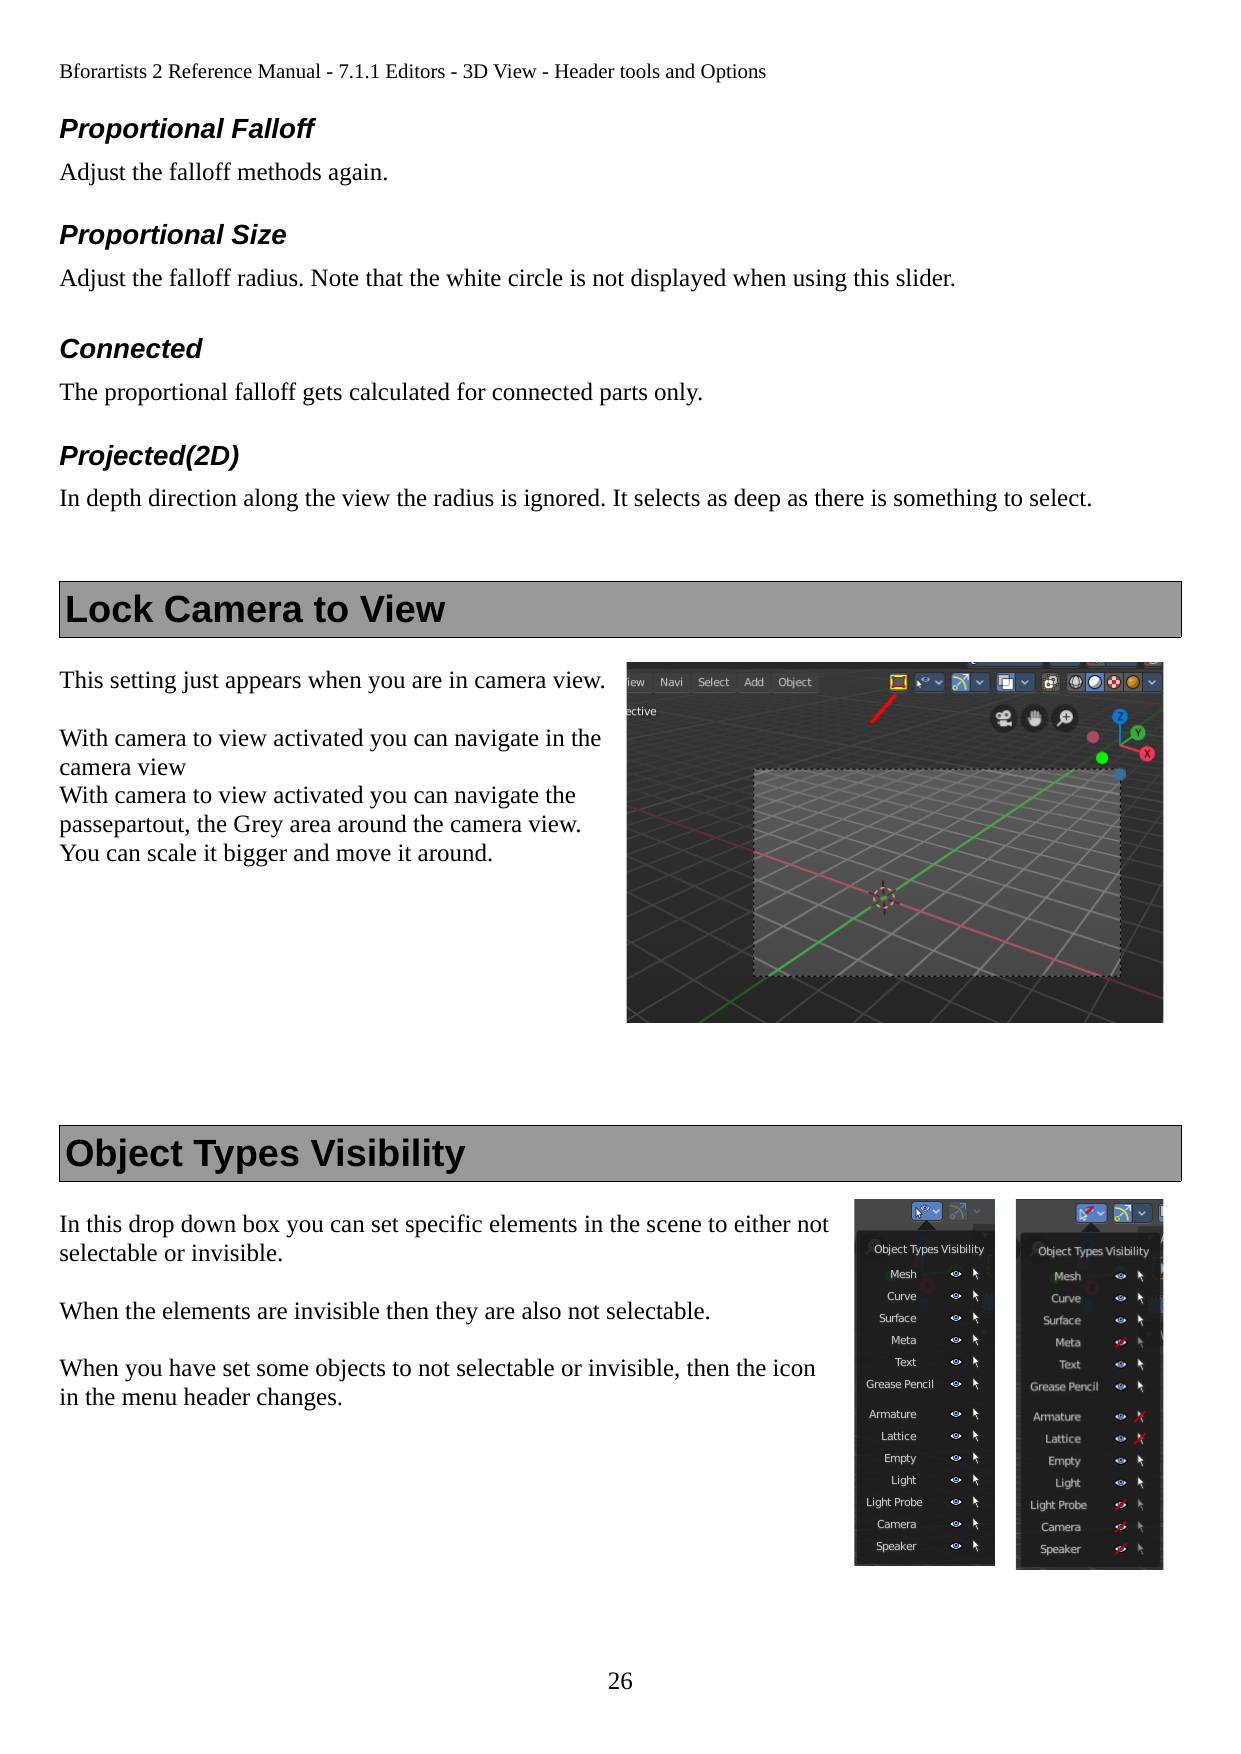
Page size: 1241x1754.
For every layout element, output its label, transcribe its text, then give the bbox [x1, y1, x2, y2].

text In this drop down box you can set specific elements in the scene to either not selectable or invisible. [59, 1209, 854, 1267]
subtitle Projected(2D) [59, 439, 1181, 471]
text When the elements are invisible then they are also not selectable. [59, 1296, 854, 1324]
subtitle Proportional Size [59, 218, 1181, 250]
text With camera to view activated you can navigate in the camera view [59, 723, 626, 780]
text The proportional falloff gets calculated for connected parts only. [59, 377, 1181, 406]
text In depth direction along the view the radius is ignored. It selects as deep as there is something to select. [59, 483, 1181, 512]
picture [1015, 1199, 1164, 1570]
picture [854, 1199, 995, 1566]
subtitle Proportional Falloff [59, 113, 1181, 144]
text With camera to view activated you can navigate the passepartout, the Grey area around the camera view. You can scale it bigger and move it around. [59, 780, 626, 867]
text Adjust the falloff methods again. [59, 157, 1181, 186]
text When you have set some objects to not selectable or invisible, then the icon in the menu header changes. [59, 1353, 854, 1411]
subtitle Connected [59, 333, 1181, 365]
text This setting just appears when you are in camera view. [59, 665, 626, 694]
picture [626, 662, 1164, 1023]
table_header Object Types Visibility [60, 1126, 1181, 1181]
text Adjust the falloff radius. Note that the white circle is not displayed when using this slider. [59, 263, 1181, 292]
table_header Lock Camera to View [60, 582, 1181, 637]
